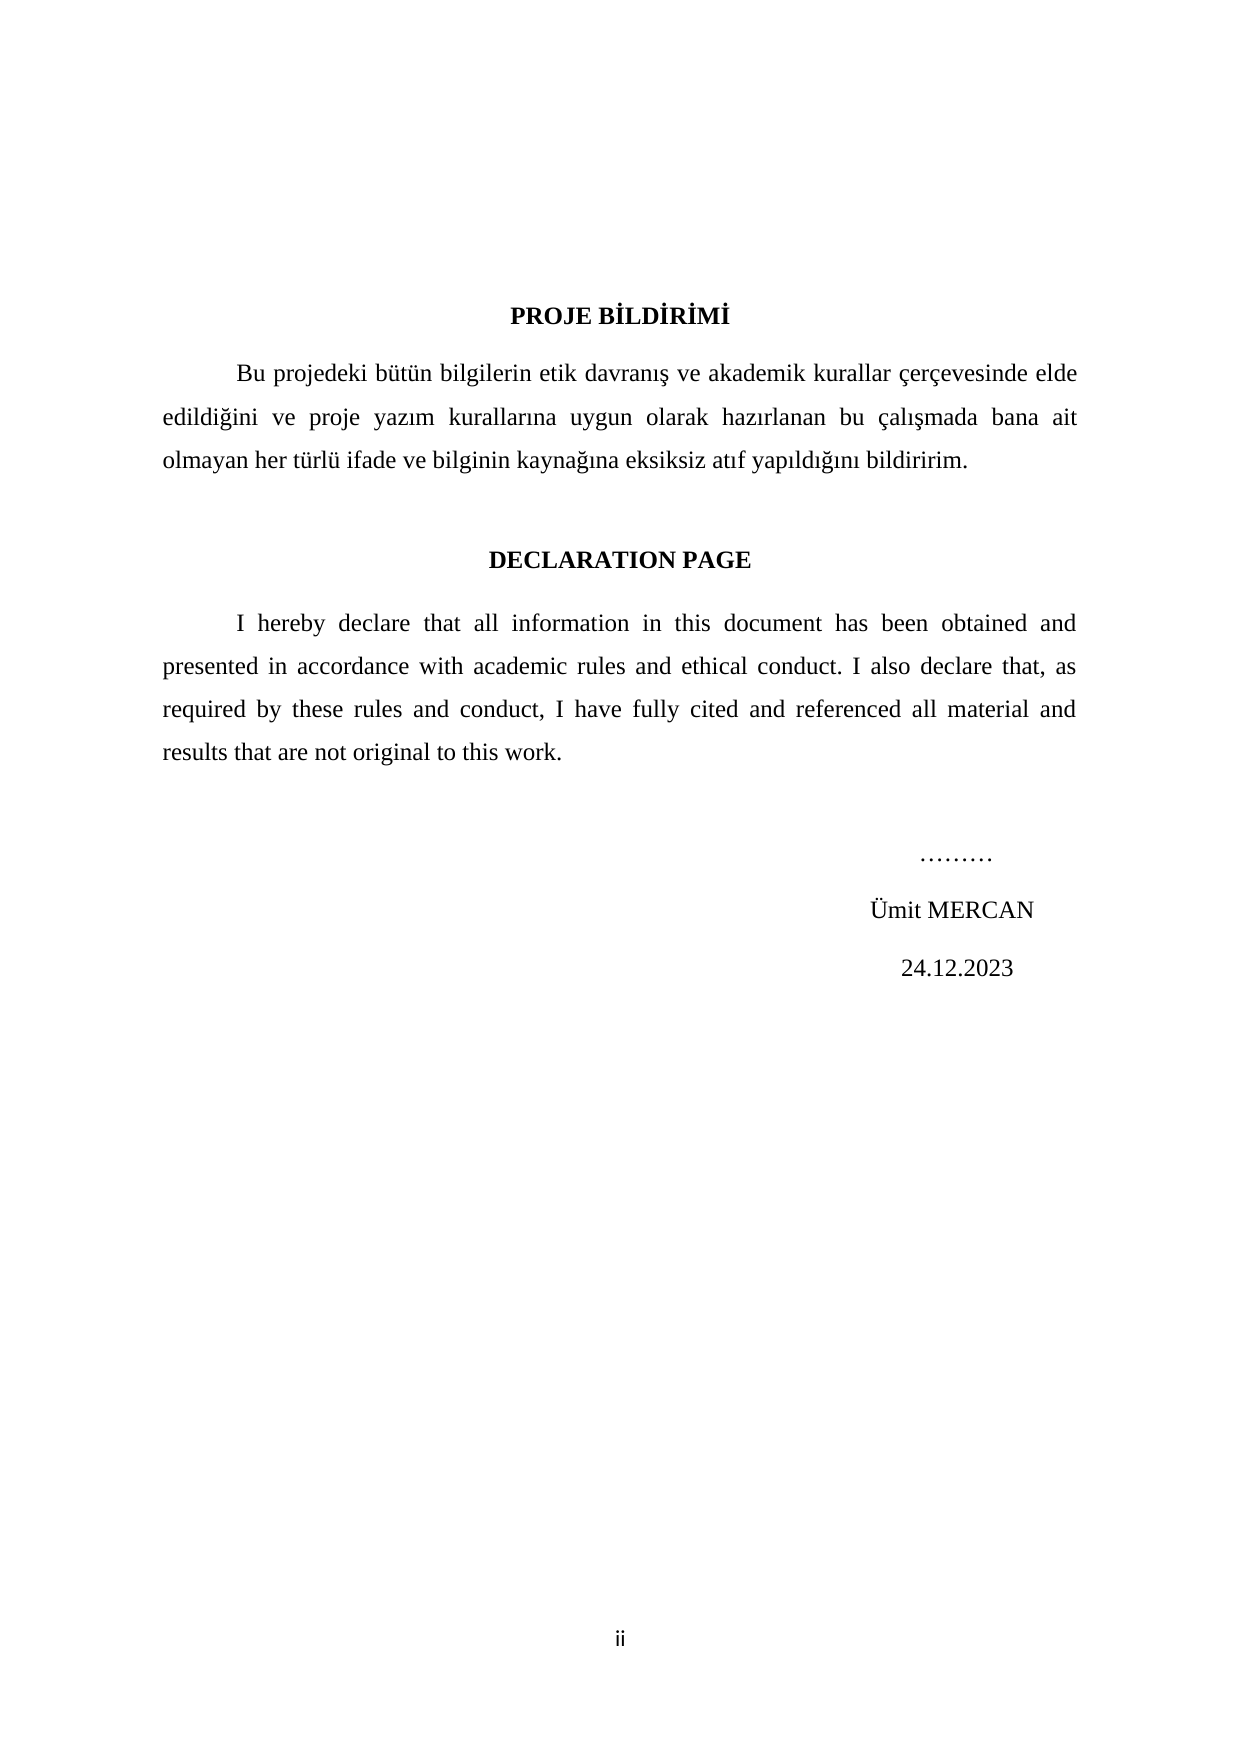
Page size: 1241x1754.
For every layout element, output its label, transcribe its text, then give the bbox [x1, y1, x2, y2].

text 24.12.2023 [162, 953, 1078, 982]
text Bu projedeki bütün bilgilerin etik davranış ve akademik kurallar çerçevesinde elde edildiğini ve proje yazım kurallarına uygun olarak hazırlanan bu çalışmada bana ait olmayan her türlü ifade ve bilginin kaynağına eksiksiz atıf yapıldığını bildiririm. [162, 358, 1078, 473]
text Ümit MERCAN [826, 896, 1078, 924]
text ……… [826, 838, 1078, 867]
text PROJE BİLDİRİMİ [162, 301, 1078, 330]
text DECLARATION PAGE [162, 545, 1078, 574]
text I hereby declare that all information in this document has been obtained and presented in accordance with academic rules and ethical conduct. I also declare that, as required by these rules and conduct, I have fully cited and referenced all material and results that are not original to this work. [162, 608, 1078, 766]
